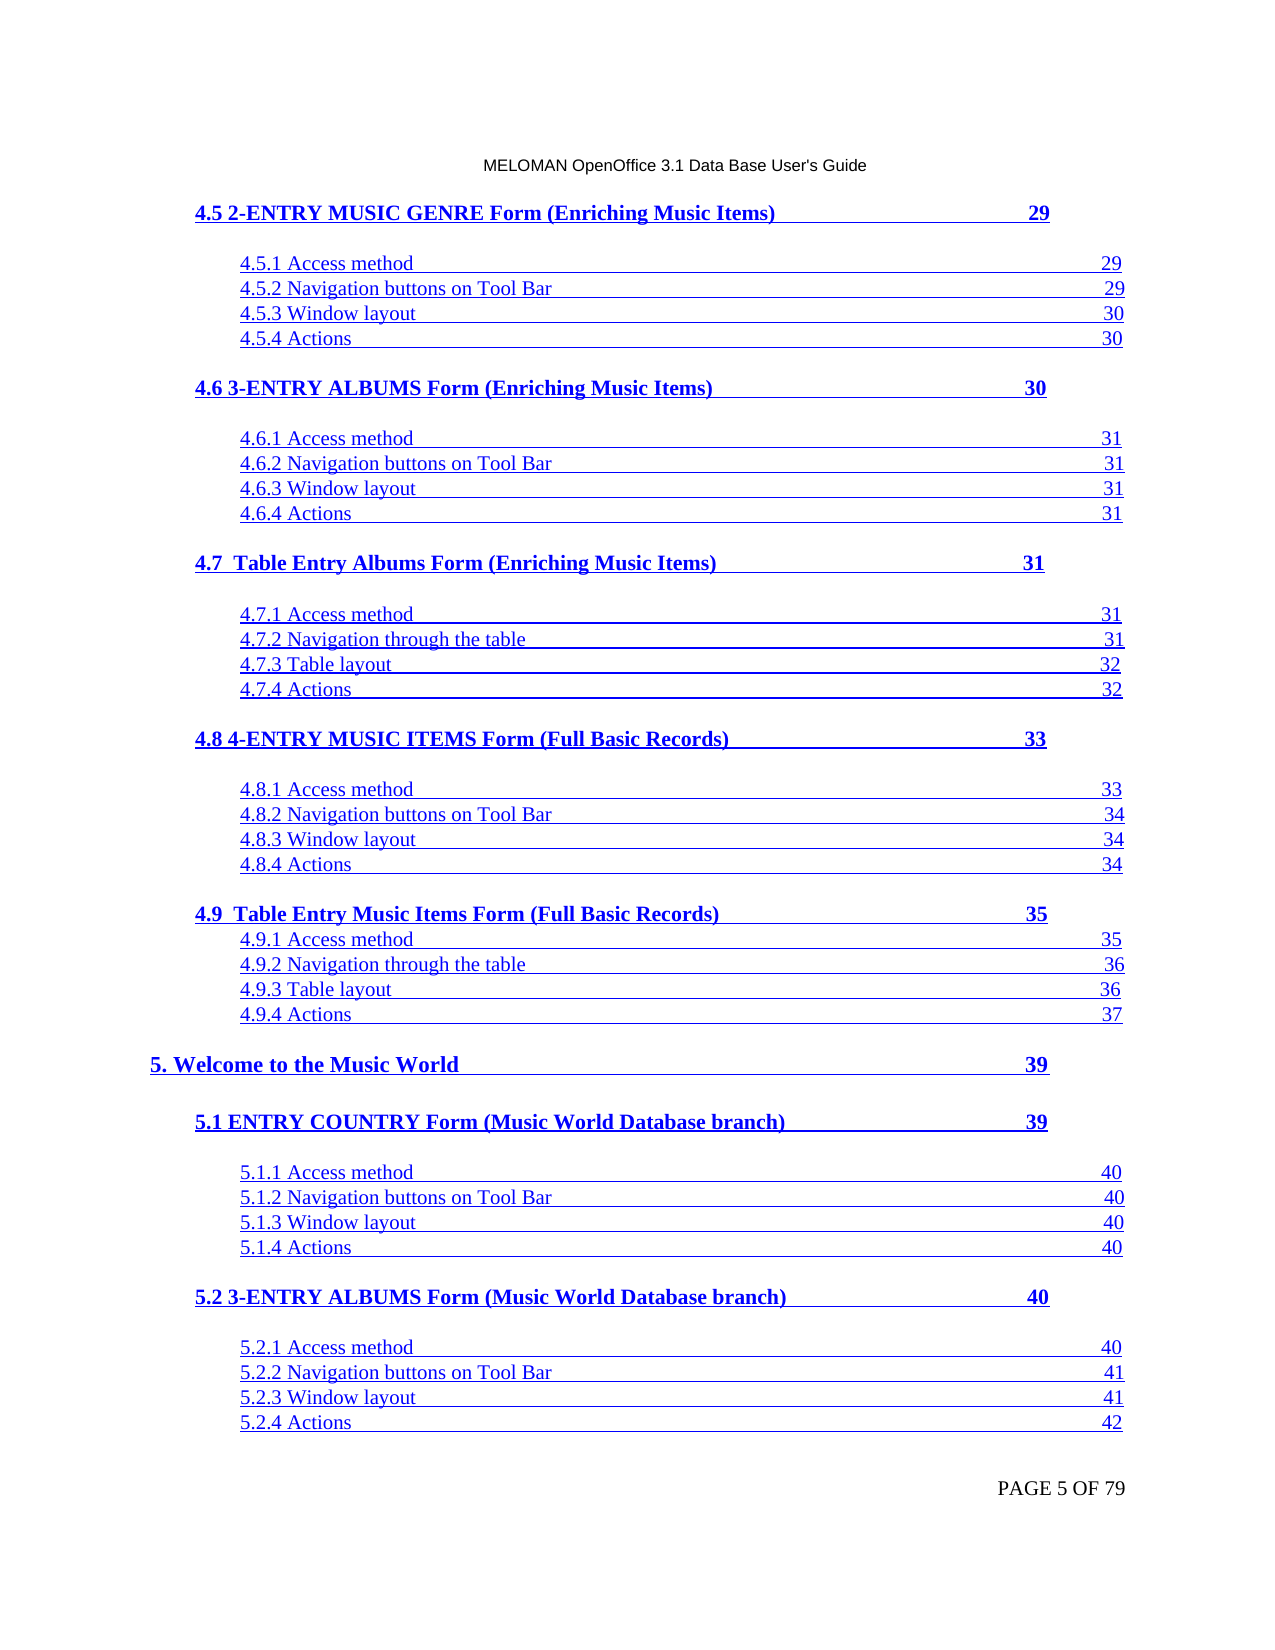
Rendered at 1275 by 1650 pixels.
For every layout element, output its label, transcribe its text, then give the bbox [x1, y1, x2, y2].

text 4.8.2 Navigation buttons on Tool Bar 34 [240, 801, 1125, 823]
text 4.8.1 Access method 33 [240, 776, 1125, 801]
text 5.2.3 Window layout 41 [240, 1384, 1125, 1409]
text 4.8.3 Window layout 34 [240, 826, 1125, 851]
text 5.1.4 Actions 40 [240, 1234, 1125, 1259]
text 5.1.3 Window layout 40 [240, 1209, 1125, 1234]
text 4.7.3 Table layout 32 [240, 651, 1125, 676]
text 4.9.2 Navigation through the table 36 [240, 951, 1125, 973]
text 4.6.1 Access method 31 [240, 425, 1125, 450]
text 4.9 Table Entry Music Items Form (Full Basic Records) 35 [195, 901, 1050, 926]
text 4.5.1 Access method 29 [240, 250, 1125, 275]
text 4.8.4 Actions 34 [240, 851, 1125, 876]
text 5.1 ENTRY COUNTRY Form (Music World Database branch) 39 [195, 1109, 1050, 1134]
text 5.2.4 Actions 42 [240, 1409, 1125, 1434]
text 4.6 3-ENTRY ALBUMS Form (Enriching Music Items) 30 [195, 375, 1050, 400]
text 4.5.2 Navigation buttons on Tool Bar 29 [240, 275, 1125, 297]
text 4.7.4 Actions 32 [240, 676, 1125, 701]
text 5. Welcome to the Music World 39 [150, 1051, 1050, 1074]
text 5.2.2 Navigation buttons on Tool Bar 41 [240, 1359, 1125, 1381]
text 4.9.3 Table layout 36 [240, 976, 1125, 1001]
text 5.2 3-ENTRY ALBUMS Form (Music World Database branch) 40 [195, 1284, 1050, 1306]
text 4.5.3 Window layout 30 [240, 300, 1125, 325]
text 4.7 Table Entry Albums Form (Enriching Music Items) 31 [195, 550, 1050, 576]
text 4.6.2 Navigation buttons on Tool Bar 31 [240, 450, 1125, 472]
text 4.7.1 Access method 31 [240, 601, 1125, 626]
text 4.5 2-ENTRY MUSIC GENRE Form (Enriching Music Items) 29 [195, 200, 1050, 222]
text 5.1.1 Access method 40 [240, 1159, 1125, 1184]
text 4.9.4 Actions 37 [240, 1001, 1125, 1026]
text 4.6.4 Actions 31 [240, 500, 1125, 525]
text 5.2.1 Access method 40 [240, 1334, 1125, 1359]
text 4.5.4 Actions 30 [240, 325, 1125, 350]
text 4.7.2 Navigation through the table 31 [240, 626, 1125, 647]
text 4.8 4-ENTRY MUSIC ITEMS Form (Full Basic Records) 33 [195, 726, 1050, 751]
text 5.1.2 Navigation buttons on Tool Bar 40 [240, 1184, 1125, 1206]
text 4.9.1 Access method 35 [240, 926, 1125, 951]
text 4.6.3 Window layout 31 [240, 475, 1125, 500]
